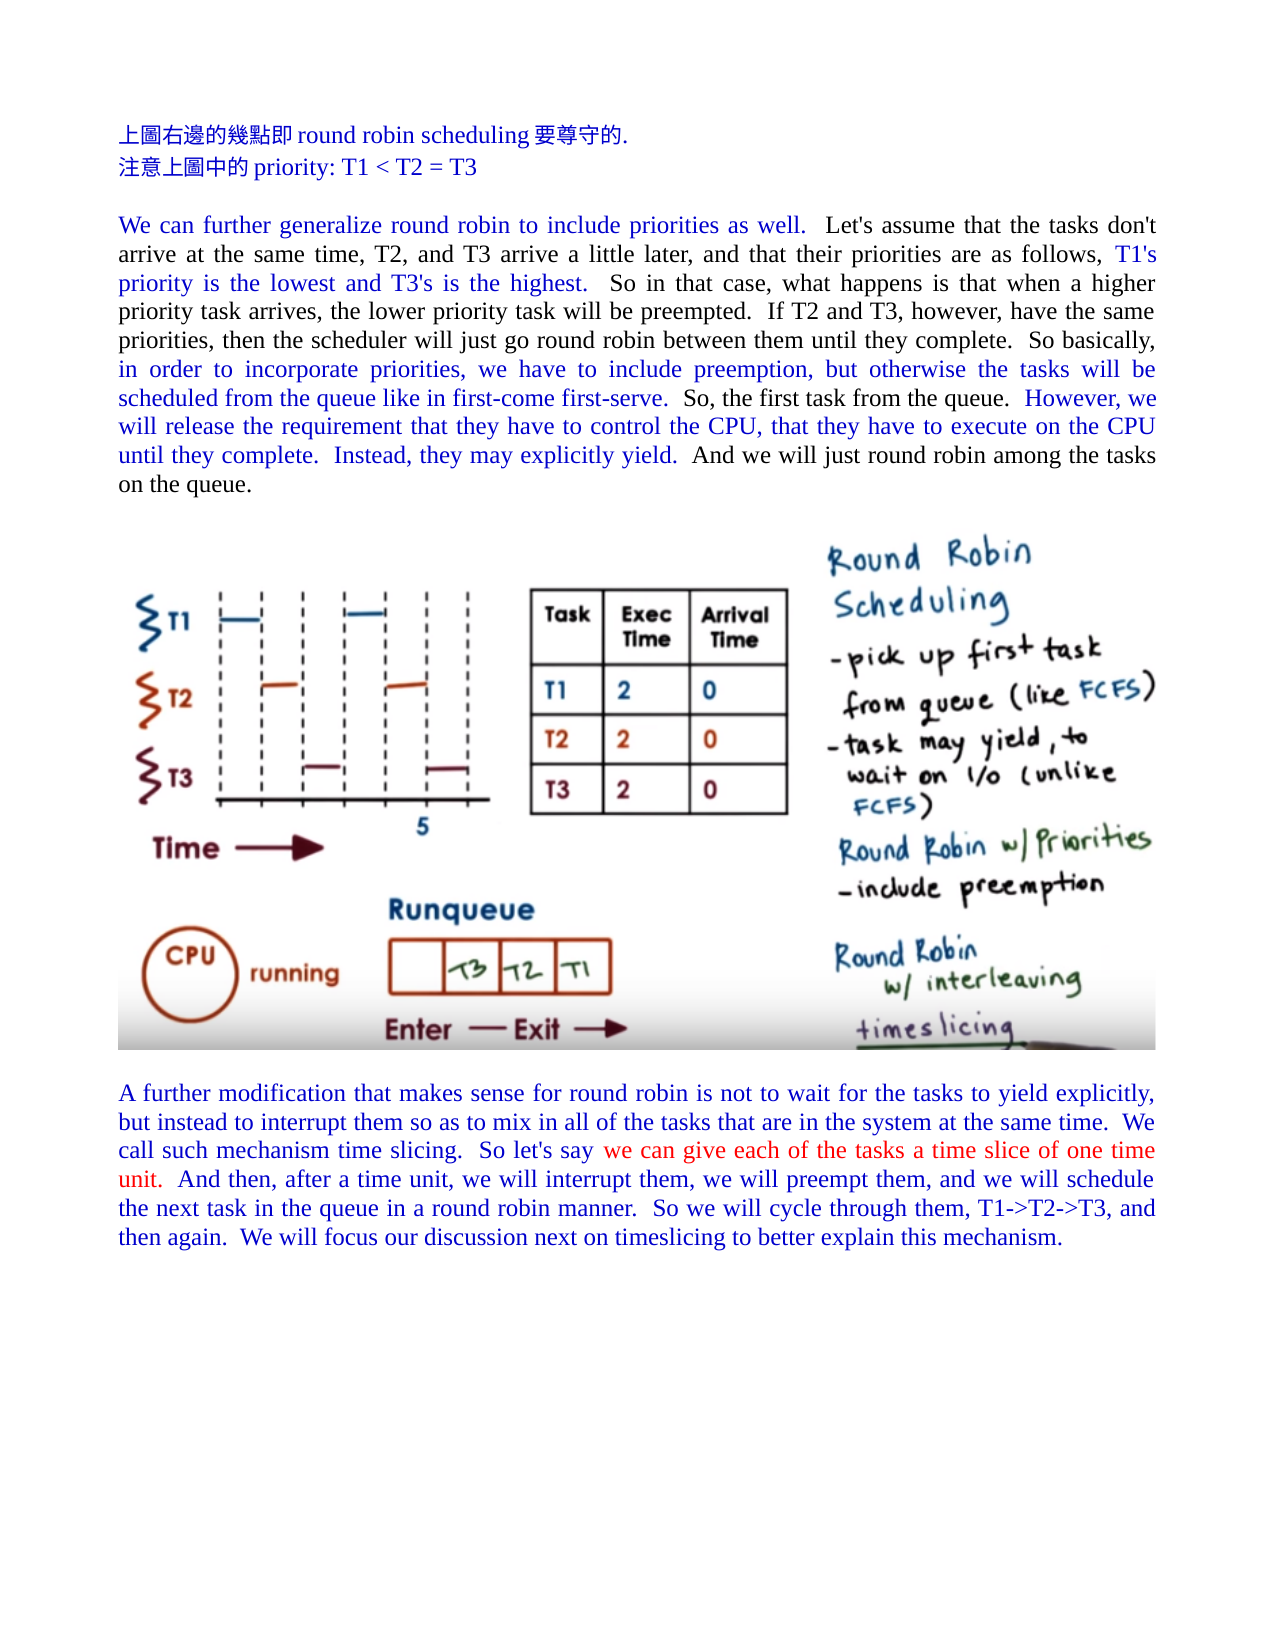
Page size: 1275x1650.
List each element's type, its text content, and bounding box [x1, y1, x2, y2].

text A further modification that makes sense for round robin is not to wait for the tasks to yield explicitly, but instead to interrupt them so as to mix in all of the tasks that are in the system at the same time. We call such mechanism time slicing. So let's say we can give each of the tasks a time slice of one time unit. And then, after a time unit, we will interrupt them, we will preempt them, and we will schedule the next task in the queue in a round robin manner. So we will cycle through them, T1->T2->T3, and then again. We will focus our discussion next on timeslicing to better explain this mechanism. [118, 1078, 1157, 1250]
picture [118, 526, 1157, 1050]
text 上圖右邊的幾點即round robin scheduling要尊守的. [118, 118, 1157, 150]
text We can further generalize round robin to include priorities as well. Let's assume that the tasks don't arrive at the same time, T2, and T3 arrive a little later, and that their priorities are as follows, T1's priority is the lowest and T3's is the highest. So in that case, what happens is that when a higher priority task arrives, the lower priority task will be preempted. If T2 and T3, however, have the same priorities, then the scheduler will just go round robin between them until they complete. So basically, in order to incorporate priorities, we have to include preemption, but otherwise the tasks will be scheduled from the queue like in first-come first-serve. So, the first task from the queue. However, we will release the requirement that they have to control the CPU, that they have to execute on the CPU until they complete. Instead, they may explicitly yield. And we will just round robin among the tasks on the queue. [118, 210, 1157, 498]
text 注意上圖中的priority: T1 < T2 = T3 [118, 150, 1157, 181]
